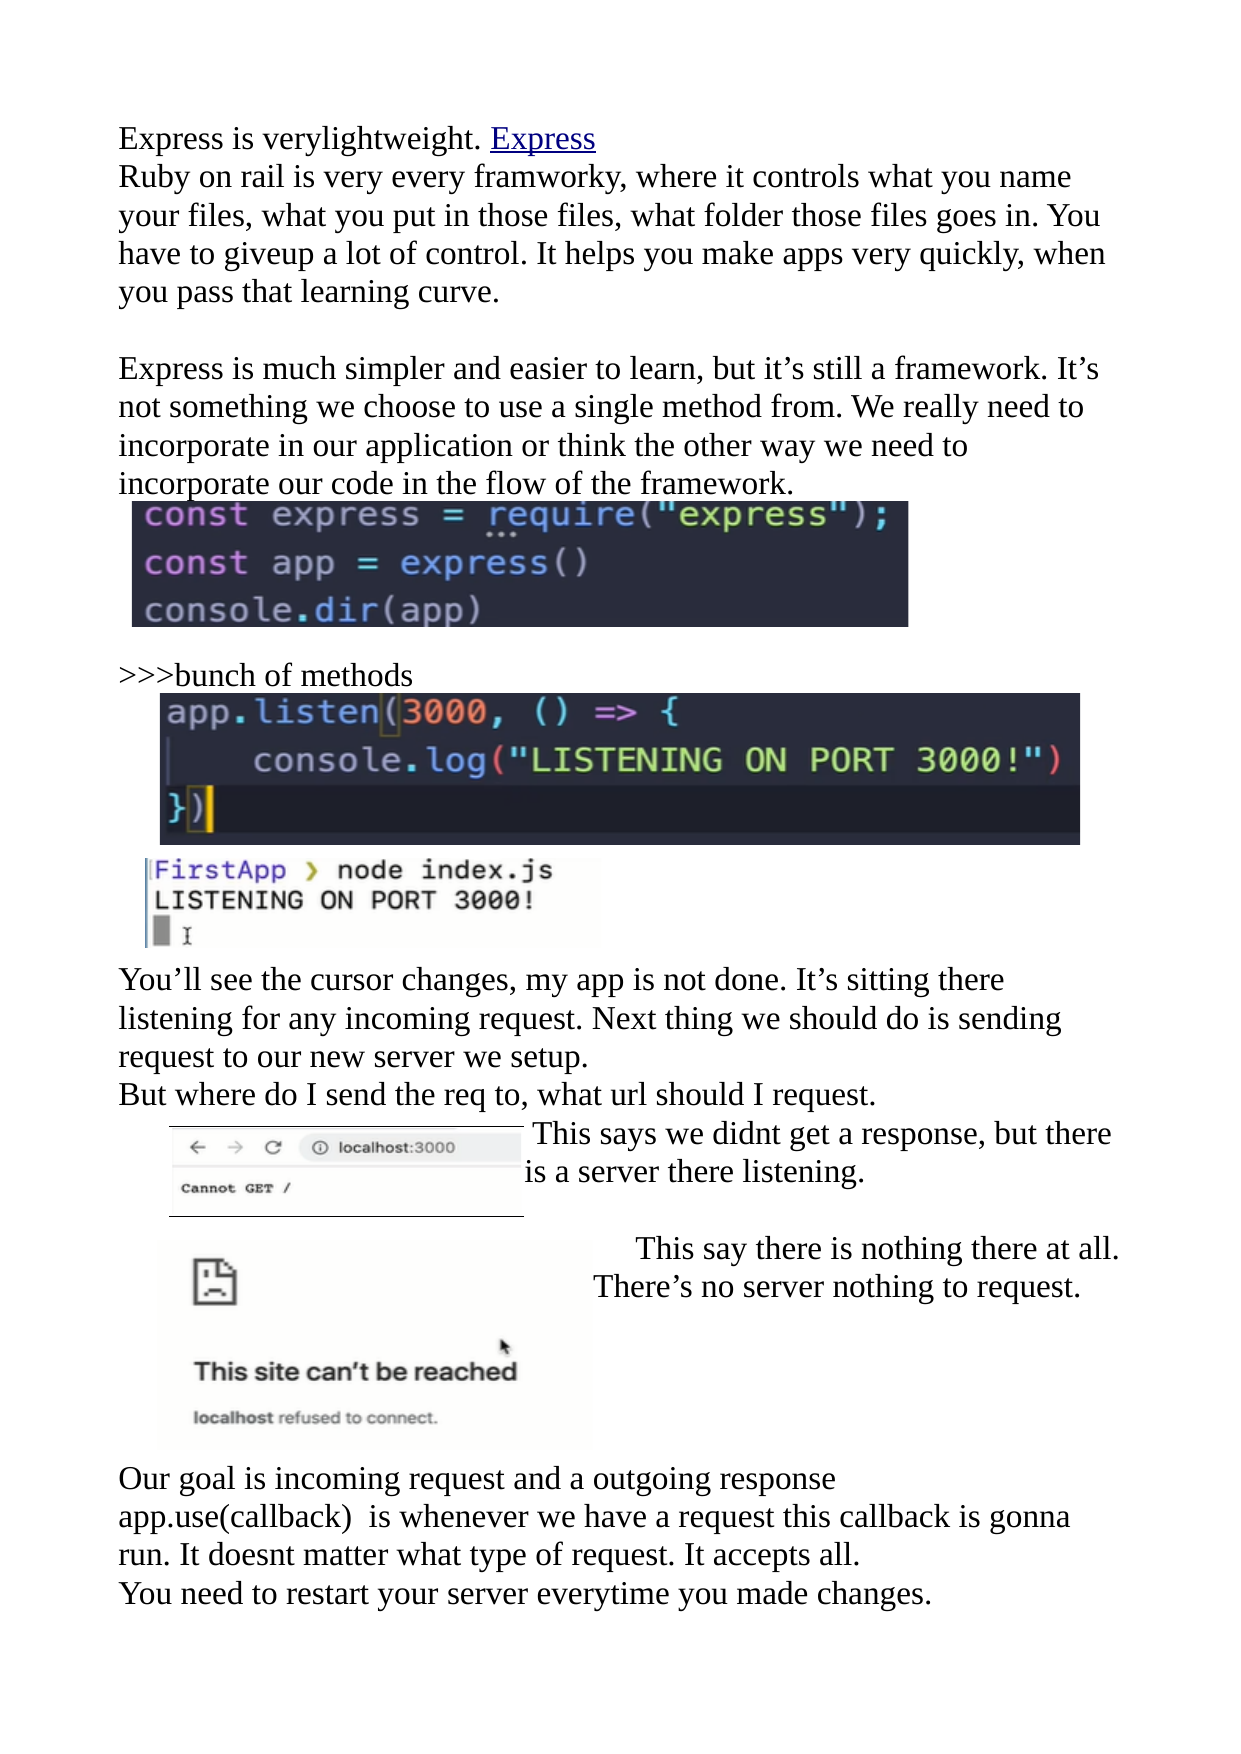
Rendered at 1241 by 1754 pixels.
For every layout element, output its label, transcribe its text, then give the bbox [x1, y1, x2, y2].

picture [159, 693, 1081, 845]
text You’ll see the cursor changes, my app is not done. It’s sitting there listening for any incoming request. Next thing we should do is sending request to our new server we setup. [118, 960, 1122, 1075]
picture [172, 1128, 522, 1214]
picture [156, 1240, 593, 1450]
picture [131, 501, 909, 627]
text >>>bunch of methods [118, 655, 1122, 693]
picture [145, 858, 602, 948]
text You need to restart your server everytime you made changes. [118, 1573, 1122, 1611]
text This says we didnt get a response, but there is a server there listening. [118, 1113, 1122, 1216]
text Ruby on rail is very every framworky, where it controls what you name your files, what you put in those files, what folder those files goes in. You have to giveup a lot of control. It helps you make apps very quickly, when you pass that learning curve. [118, 156, 1122, 310]
text Express is much simpler and easier to learn, but it’s still a framework. It’s not something we choose to use a single method from. We really need to incorporate in our application or think the other way we need to incorporate our code in the flow of the framework. [118, 348, 1122, 501]
text This say there is nothing there at all. There’s no server nothing to request. [118, 1228, 1122, 1305]
text Express is verylightweight. Express [118, 118, 1122, 156]
text app.use(callback) is whenever we have a request this callback is gonna run. It doesnt matter what type of request. It accepts all. [118, 1496, 1122, 1573]
text But where do I send the req to, what url should I request. [118, 1075, 1122, 1113]
text Our goal is incoming request and a outgoing response [118, 1458, 1122, 1496]
